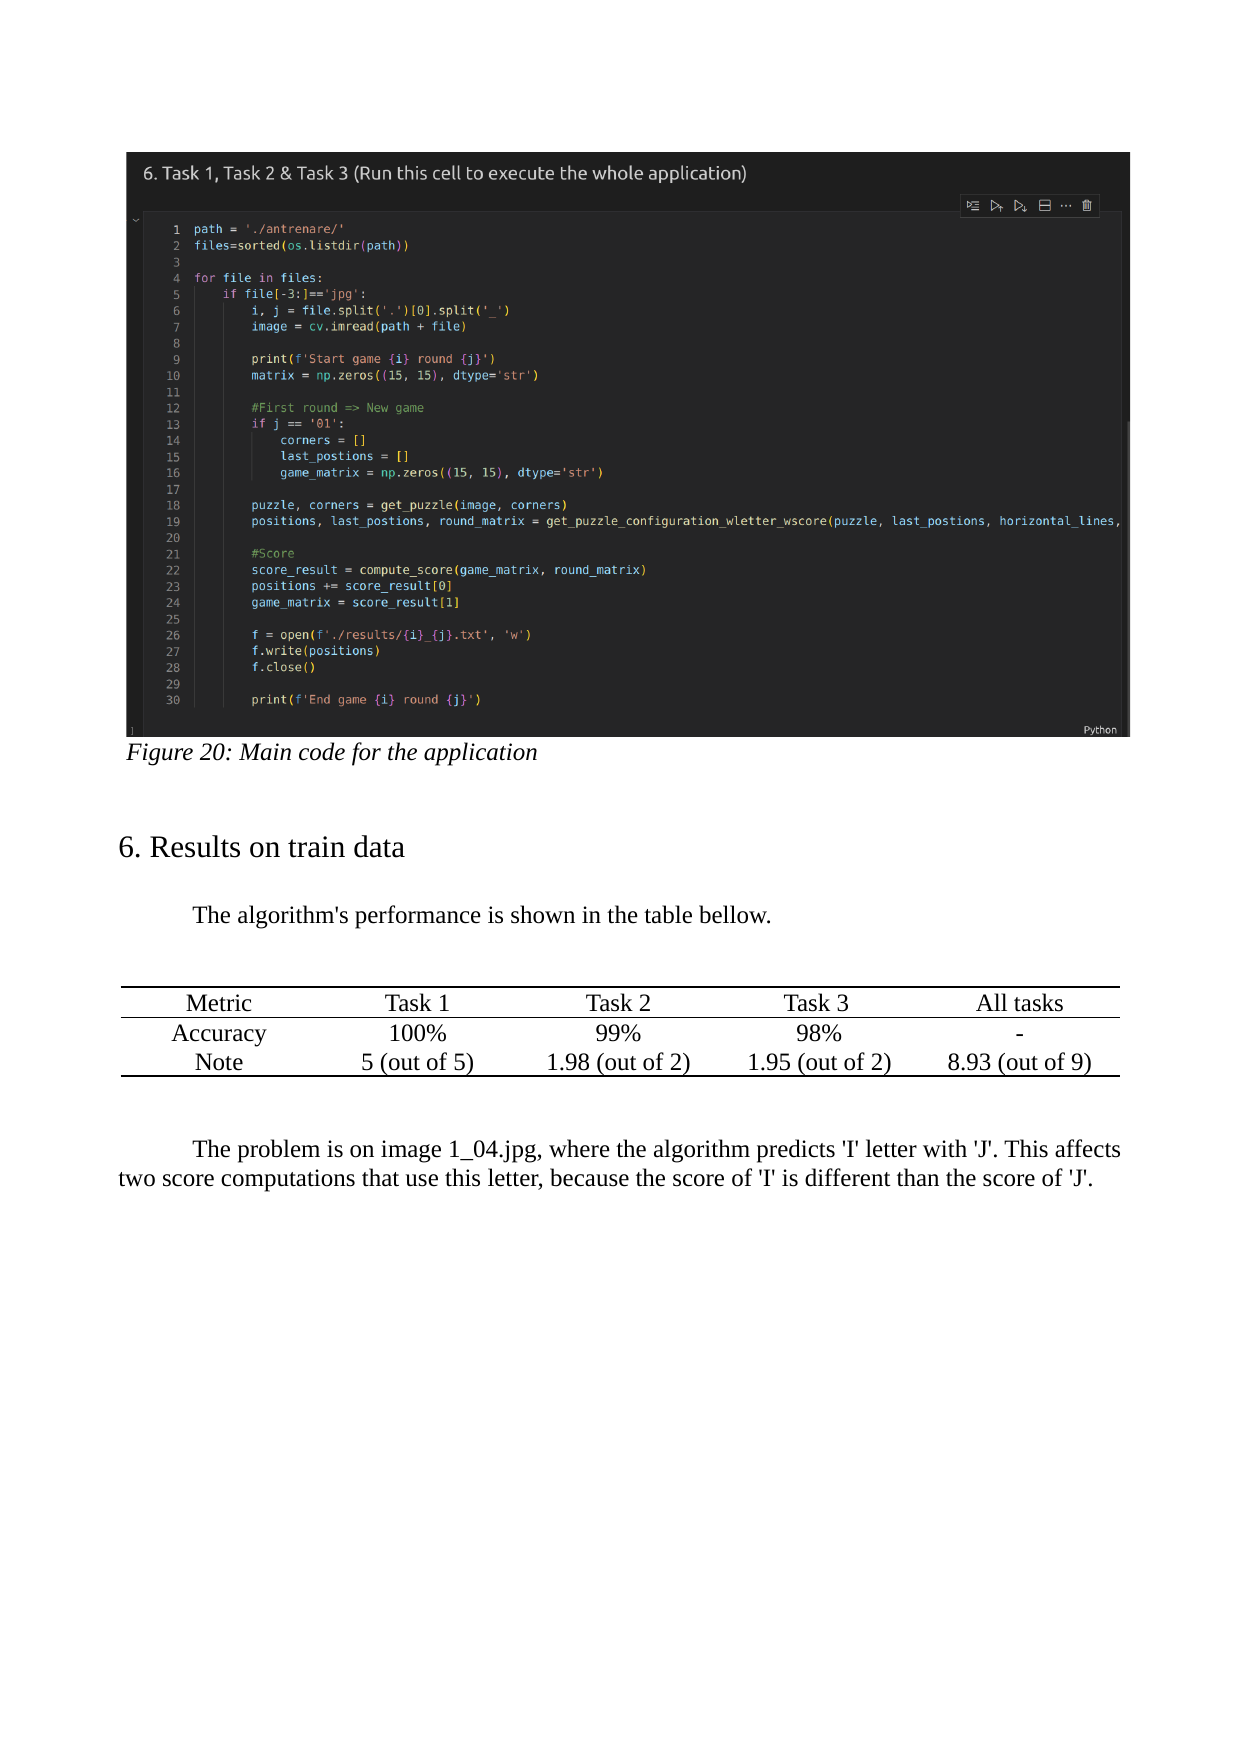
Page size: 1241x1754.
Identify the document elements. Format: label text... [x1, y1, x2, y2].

table_cell 99% [518, 1018, 719, 1047]
picture [126, 152, 1130, 737]
table_cell Note [121, 1047, 317, 1075]
table_header Task 3 [719, 988, 919, 1016]
text 6. Results on train data [118, 828, 1122, 864]
table_cell 100% [317, 1018, 518, 1047]
table_cell 98% [719, 1018, 919, 1047]
table_cell - [920, 1018, 1119, 1047]
table_header Task 1 [317, 988, 518, 1016]
table_header Task 2 [518, 988, 719, 1016]
text Figure 20: Main code for the application [126, 737, 1130, 766]
table_cell 8.93 (out of 9) [920, 1047, 1119, 1075]
text The algorithm's performance is shown in the table bellow. [118, 900, 1122, 928]
table_cell Accuracy [121, 1018, 317, 1047]
table_cell 1.95 (out of 2) [719, 1047, 919, 1075]
text The problem is on image 1_04.jpg, where the algorithm predicts 'I' letter with 'J'. This affects two score computations that use this letter, because the score of 'I' is different than the score of 'J'. [118, 1134, 1122, 1192]
table_header Metric [121, 988, 317, 1016]
table_cell 5 (out of 5) [317, 1047, 518, 1075]
table_header All tasks [920, 988, 1119, 1016]
table_cell 1.98 (out of 2) [518, 1047, 719, 1075]
